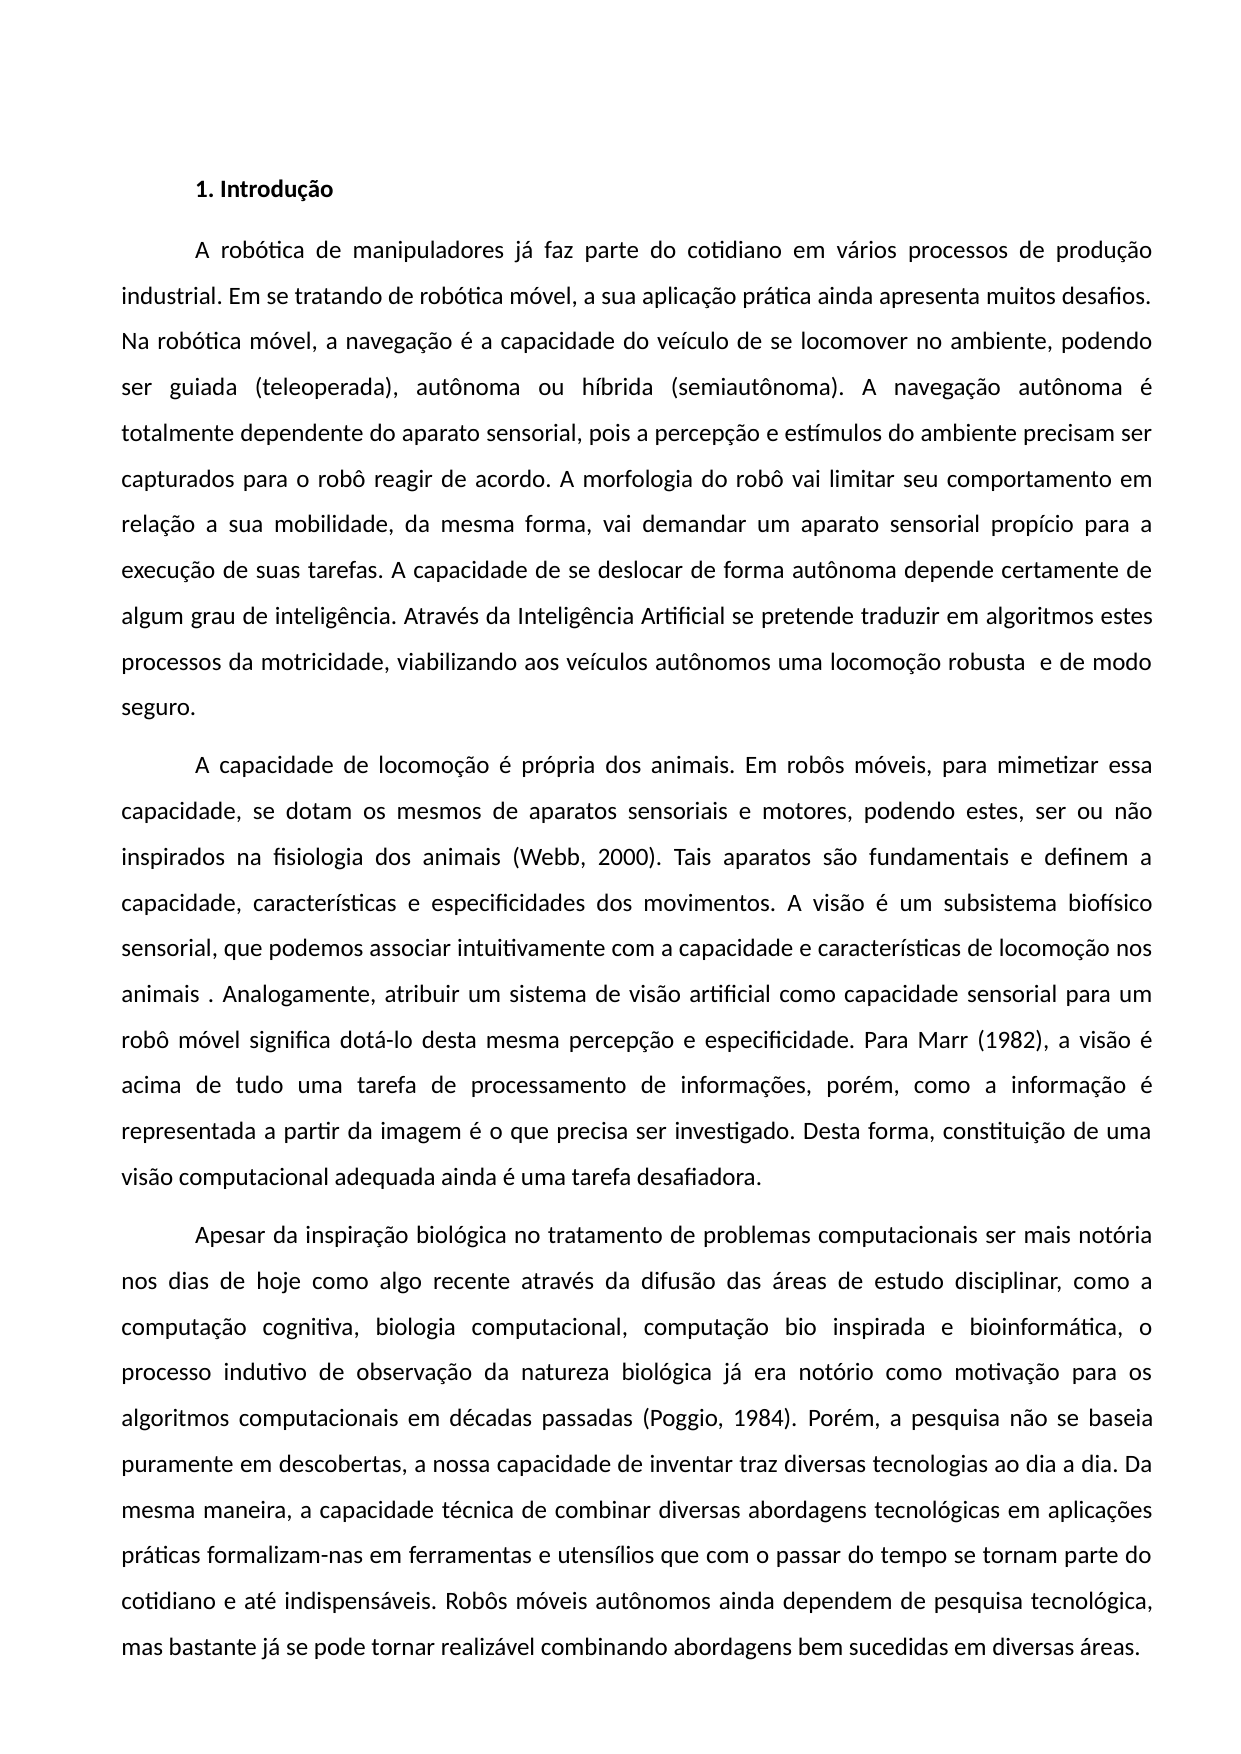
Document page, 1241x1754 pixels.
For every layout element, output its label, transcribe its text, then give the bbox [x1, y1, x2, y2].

text Apesar da inspiração biológica no tratamento de problemas computacionais ser mais notória nos dias de hoje como algo recente através da difusão das áreas de estudo disciplinar, como a computação cognitiva, biologia computacional, computação bio inspirada e bioinformática, o processo indutivo de observação da natureza biológica já era notório como motivação para os algoritmos computacionais em décadas passadas (Poggio, 1984). Porém, a pesquisa não se baseia puramente em descobertas, a nossa capacidade de inventar traz diversas tecnologias ao dia a dia. Da mesma maneira, a capacidade técnica de combinar diversas abordagens tecnológicas em aplicações práticas formalizam-nas em ferramentas e utensílios que com o passar do tempo se tornam parte do cotidiano e até indispensáveis. Robôs móveis autônomos ainda dependem de pesquisa tecnológica, mas bastante já se pode tornar realizável combinando abordagens bem sucedidas em diversas áreas. [121, 1219, 1154, 1661]
text A capacidade de locomoção é própria dos animais. Em robôs móveis, para mimetizar essa capacidade, se dotam os mesmos de aparatos sensoriais e motores, podendo estes, ser ou não inspirados na fisiologia dos animais (Webb, 2000). Tais aparatos são fundamentais e definem a capacidade, características e especificidades dos movimentos. A visão é um subsistema biofísico sensorial, que podemos associar intuitivamente com a capacidade e características de locomoção nos animais . Analogamente, atribuir um sistema de visão artificial como capacidade sensorial para um robô móvel significa dotá-lo desta mesma percepção e especificidade. Para Marr (1982), a visão é acima de tudo uma tarefa de processamento de informações, porém, como a informação é representada a partir da imagem é o que precisa ser investigado. Desta forma, constituição de uma visão computacional adequada ainda é uma tarefa desafiadora. [121, 749, 1154, 1192]
text A robótica de manipuladores já faz parte do cotidiano em vários processos de produção industrial. Em se tratando de robótica móvel, a sua aplicação prática ainda apresenta muitos desafios. Na robótica móvel, a navegação é a capacidade do veículo de se locomover no ambiente, podendo ser guiada (teleoperada), autônoma ou híbrida (semiautônoma). A navegação autônoma é totalmente dependente do aparato sensorial, pois a percepção e estímulos do ambiente precisam ser capturados para o robô reagir de acordo. A morfologia do robô vai limitar seu comportamento em relação a sua mobilidade, da mesma forma, vai demandar um aparato sensorial propício para a execução de suas tarefas. A capacidade de se deslocar de forma autônoma depende certamente de algum grau de inteligência. Através da Inteligência Artificial se pretende traduzir em algoritmos estes processos da motricidade, viabilizando aos veículos autônomos uma locomoção robusta e de modo seguro. [121, 234, 1154, 722]
text 1. Introdução [121, 173, 1154, 203]
